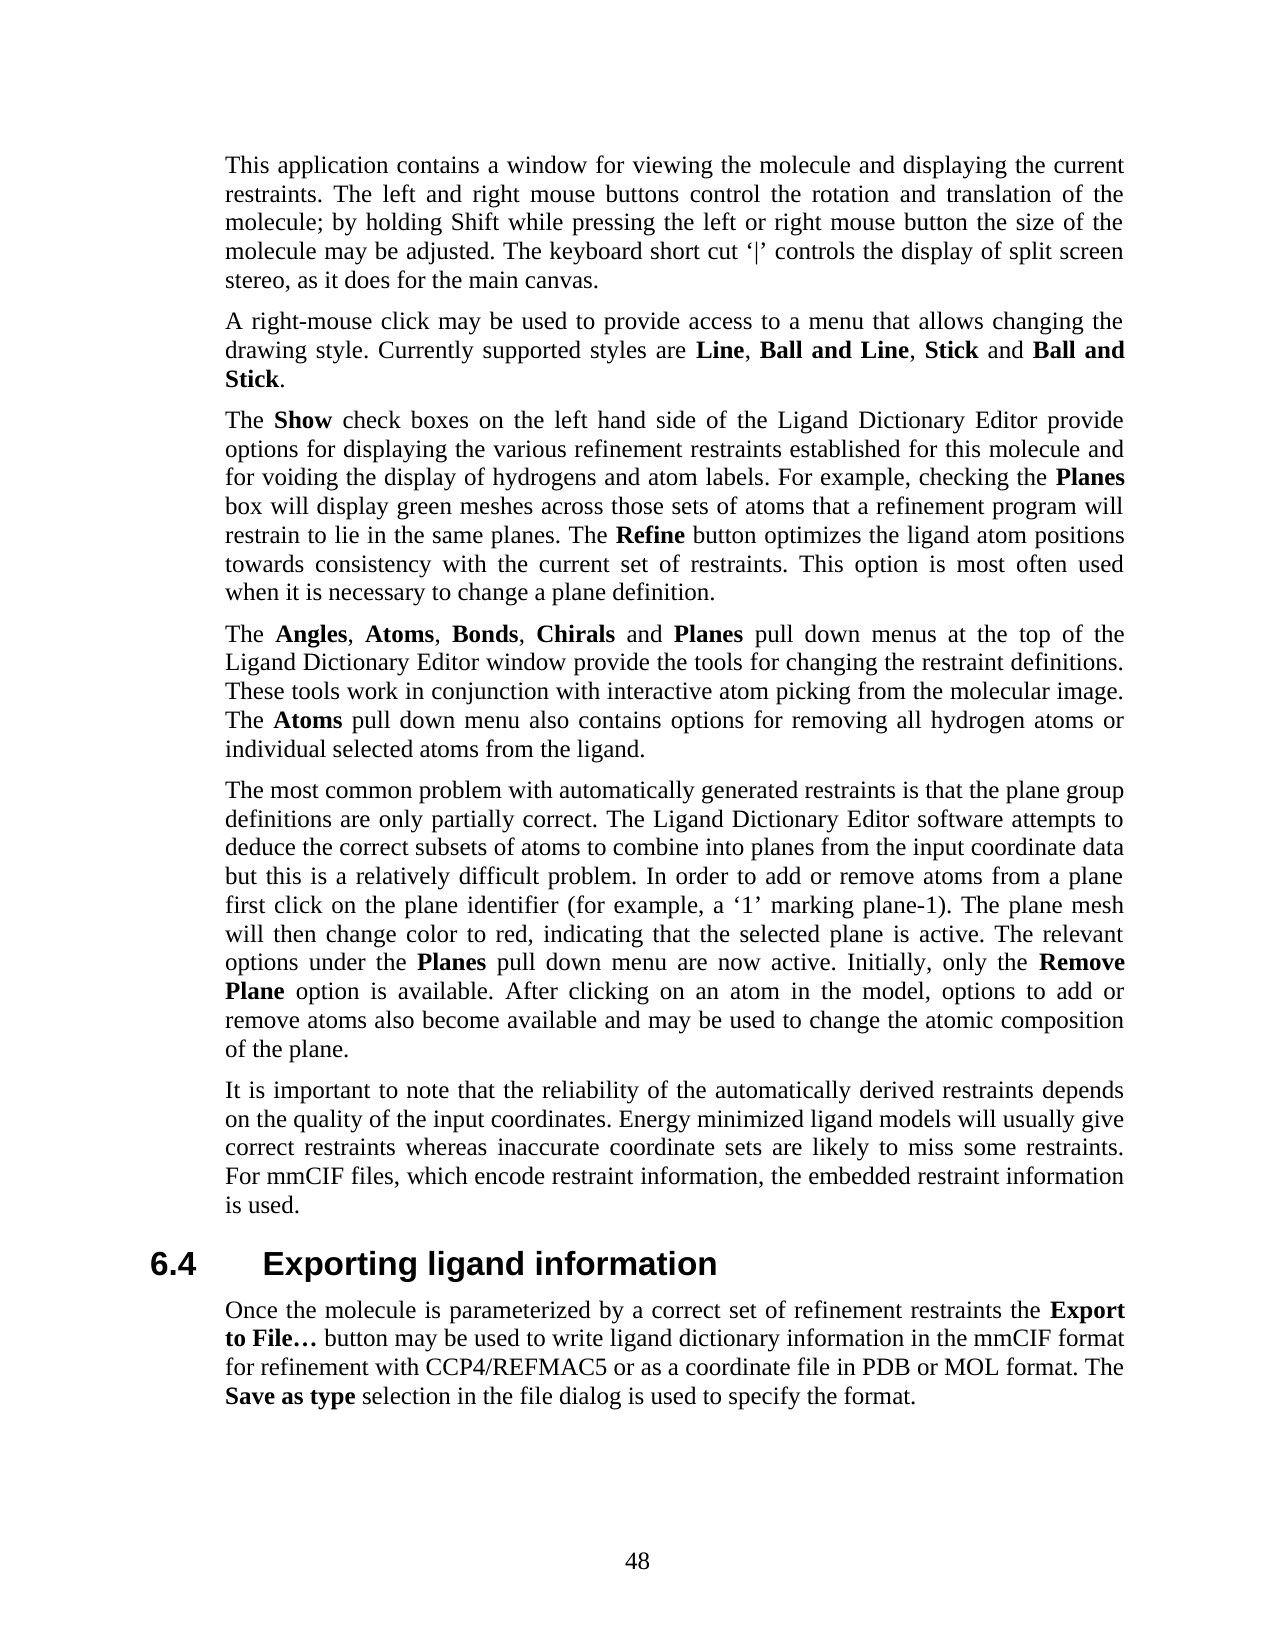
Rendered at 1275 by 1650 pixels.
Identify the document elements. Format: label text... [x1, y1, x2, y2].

text The Angles, Atoms, Bonds, Chirals and Planes pull down menus at the top of the Ligand Dictionary Editor window provide the tools for changing the restraint definitions. These tools work in conjunction with interactive atom picking from the molecular image. The Atoms pull down menu also contains options for removing all hydrogen atoms or individual selected atoms from the ligand. [225, 619, 1125, 762]
text A right-mouse click may be used to provide access to a menu that allows changing the drawing style. Currently supported styles are Line, Ball and Line, Stick and Ball and Stick. [225, 306, 1125, 392]
text This application contains a window for viewing the molecule and displaying the current restraints. The left and right mouse buttons control the rotation and translation of the molecule; by holding Shift while pressing the left or right mouse button the size of the molecule may be adjusted. The keyboard short cut ‘|’ controls the display of split screen stereo, as it does for the main canvas. [225, 150, 1125, 294]
text It is important to note that the reliability of the automatically derived restraints depends on the quality of the input coordinates. Energy minimized ligand models will usually give correct restraints whereas inaccurate coordinate sets are likely to miss some restraints. For mmCIF files, which encode restraint information, the embedded restraint information is used. [225, 1075, 1125, 1219]
text The Show check boxes on the left hand side of the Ligand Dictionary Editor provide options for displaying the various refinement restraints established for this molecule and for voiding the display of hydrogens and atom labels. For example, checking the Planes box will display green meshes across those sets of atoms that a refinement program will restrain to lie in the same planes. The Refine button optimizes the ligand atom positions towards consistency with the current set of restraints. This option is most often used when it is necessary to change a plane definition. [225, 405, 1125, 606]
subtitle Exporting ligand information [150, 1244, 1125, 1282]
text Once the molecule is parameterized by a correct set of refinement restraints the Export to File… button may be used to write ligand dictionary information in the mmCIF format for refinement with CCP4/REFMAC5 or as a coordinate file in PDB or MOL format. The Save as type selection in the file dialog is used to specify the format. [225, 1295, 1125, 1410]
text The most common problem with automatically generated restraints is that the plane group definitions are only partially correct. The Ligand Dictionary Editor software attempts to deduce the correct subsets of atoms to combine into planes from the input coordinate data but this is a relatively difficult problem. In order to add or remove atoms from a plane first click on the plane identifier (for example, a ‘1’ marking plane-1). The plane mesh will then change color to red, indicating that the selected plane is active. The relevant options under the Planes pull down menu are now active. Initially, only the Remove Plane option is available. After clicking on an atom in the model, options to add or remove atoms also become available and may be used to change the atomic composition of the plane. [225, 775, 1125, 1062]
